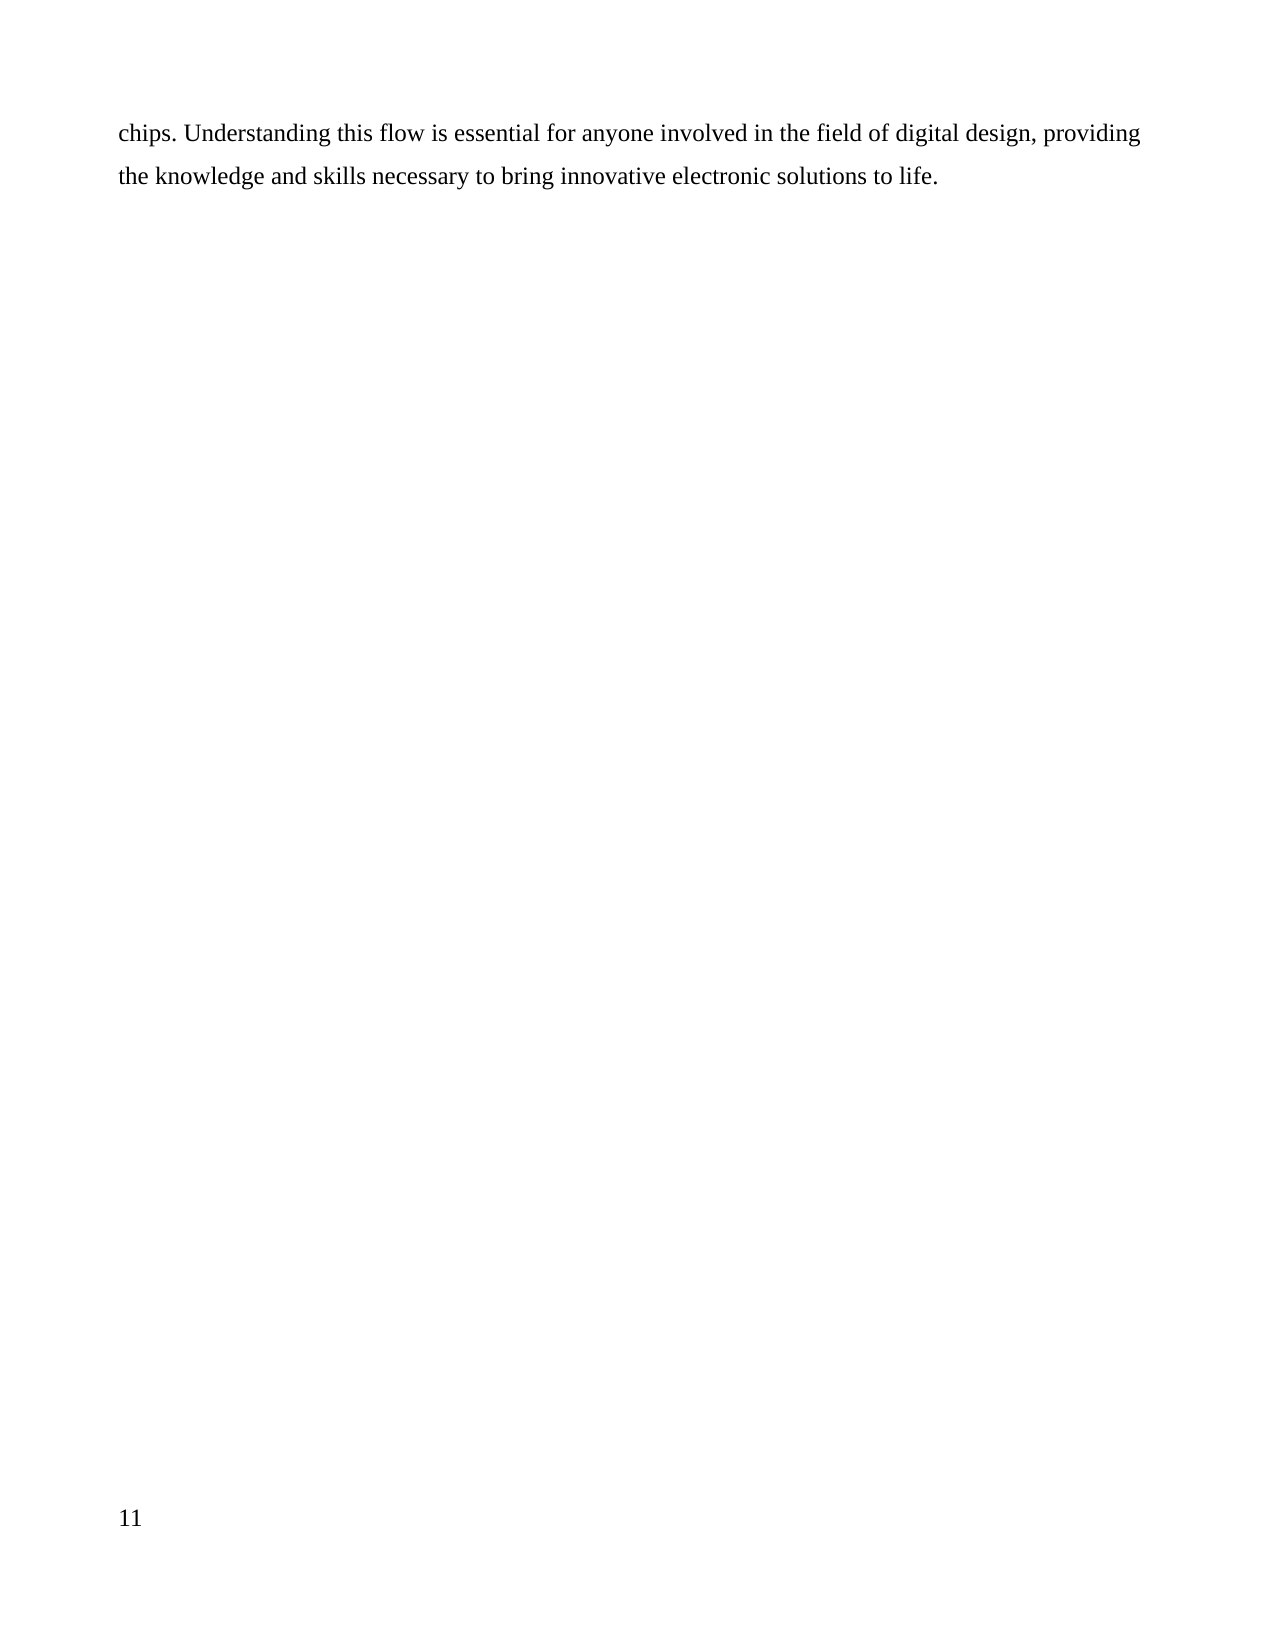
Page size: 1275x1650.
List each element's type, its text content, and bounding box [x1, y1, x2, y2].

text chips. Understanding this flow is essential for anyone involved in the field of digital design, providing the knowledge and skills necessary to bring innovative electronic solutions to life. [118, 118, 1157, 190]
